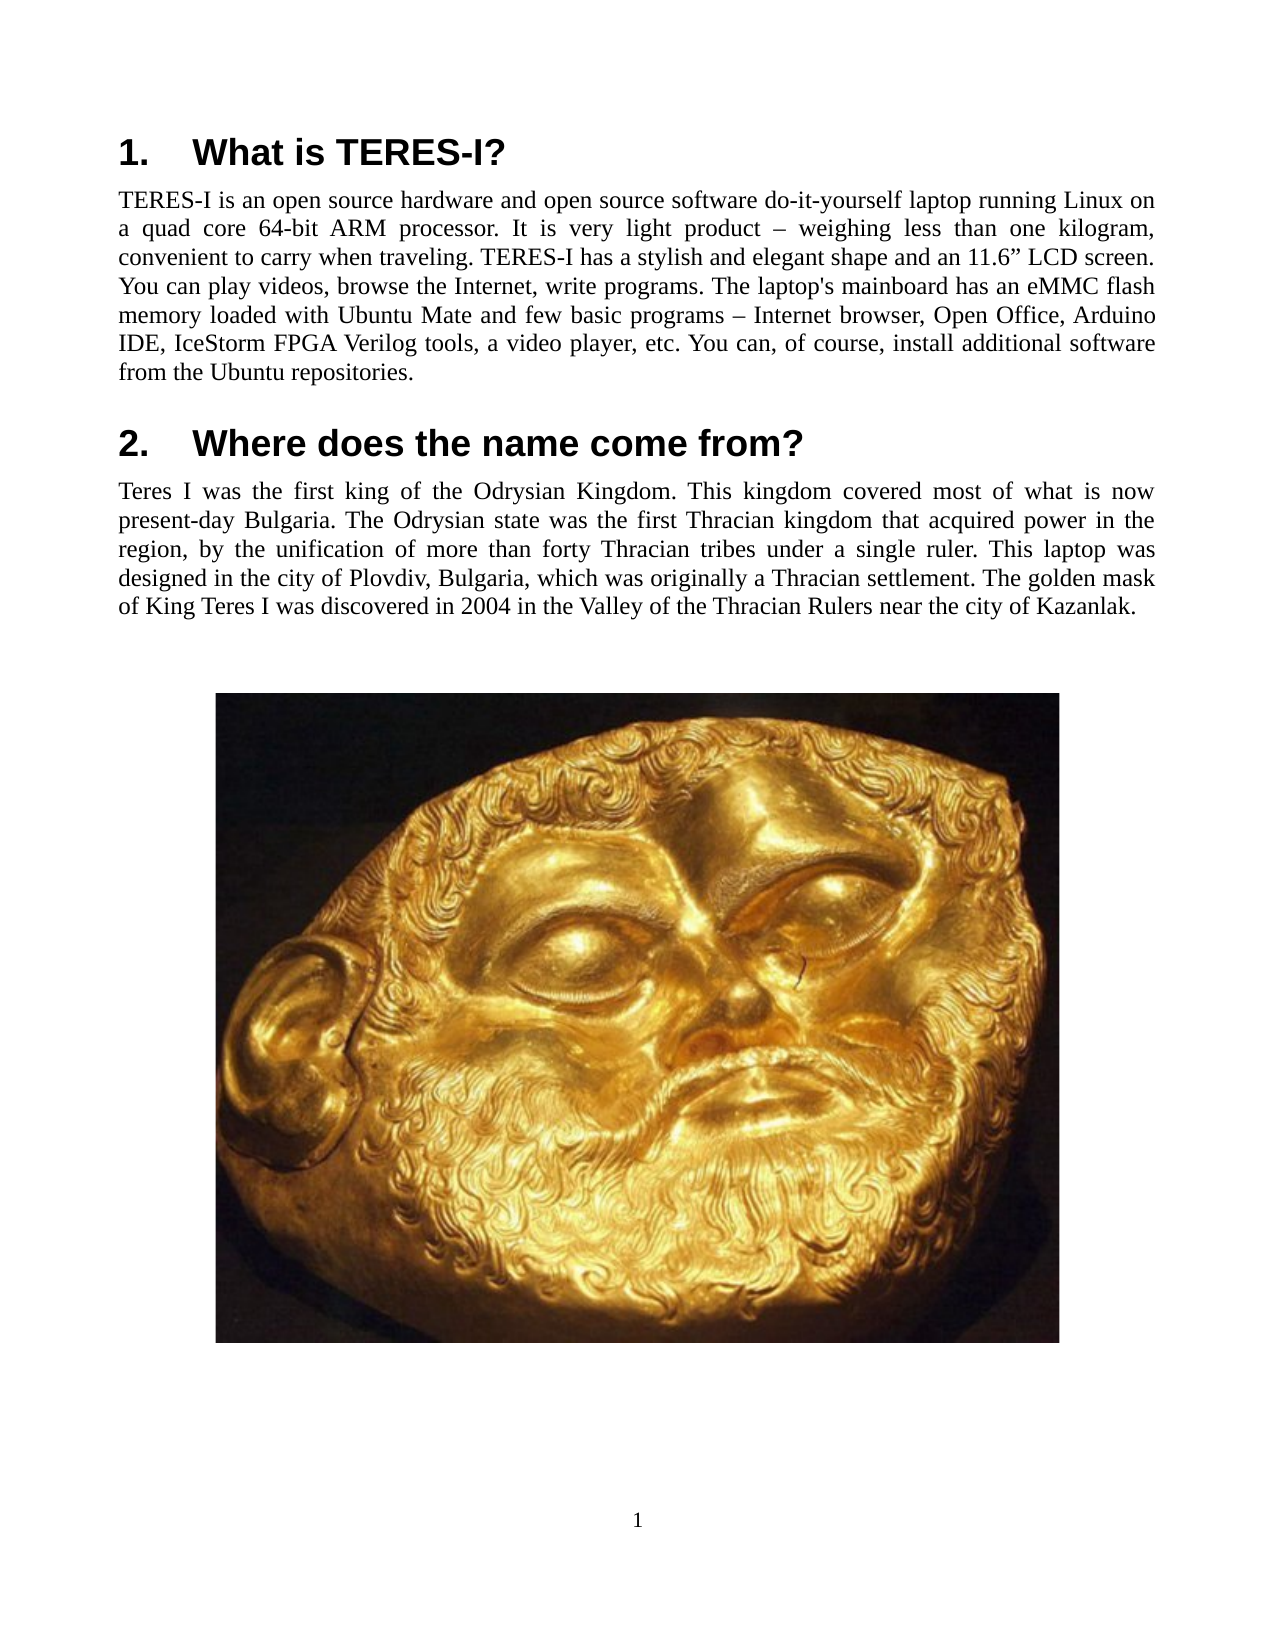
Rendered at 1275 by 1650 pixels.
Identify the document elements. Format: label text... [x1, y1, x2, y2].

subtitle What is TERES-I? [118, 130, 1157, 173]
subtitle Where does the name come from? [118, 421, 1157, 464]
text Teres I was the first king of the Odrysian Kingdom. This kingdom covered most of what is now present-day Bulgaria. The Odrysian state was the first Thracian kingdom that acquired power in the region, by the unification of more than forty Thracian tribes under a single ruler. This laptop was designed in the city of Plovdiv, Bulgaria, which was originally a Thracian settlement. The golden mask of King Teres I was discovered in 2004 in the Valley of the Thracian Rulers near the city of Kazanlak. [118, 476, 1157, 620]
text TERES-I is an open source hardware and open source software do-it-yourself laptop running Linux on a quad core 64-bit ARM processor. It is very light product – weighing less than one kilogram, convenient to carry when traveling. TERES-I has a stylish and elegant shape and an 11.6” LCD screen. You can play videos, browse the Internet, write programs. The laptop's mainboard has an eMMC flash memory loaded with Ubuntu Mate and few basic programs – Internet browser, Open Office, Arduino IDE, IceStorm FPGA Verilog tools, a video player, etc. You can, of course, install additional software from the Ubuntu repositories. [118, 185, 1157, 386]
picture [215, 693, 1060, 1343]
